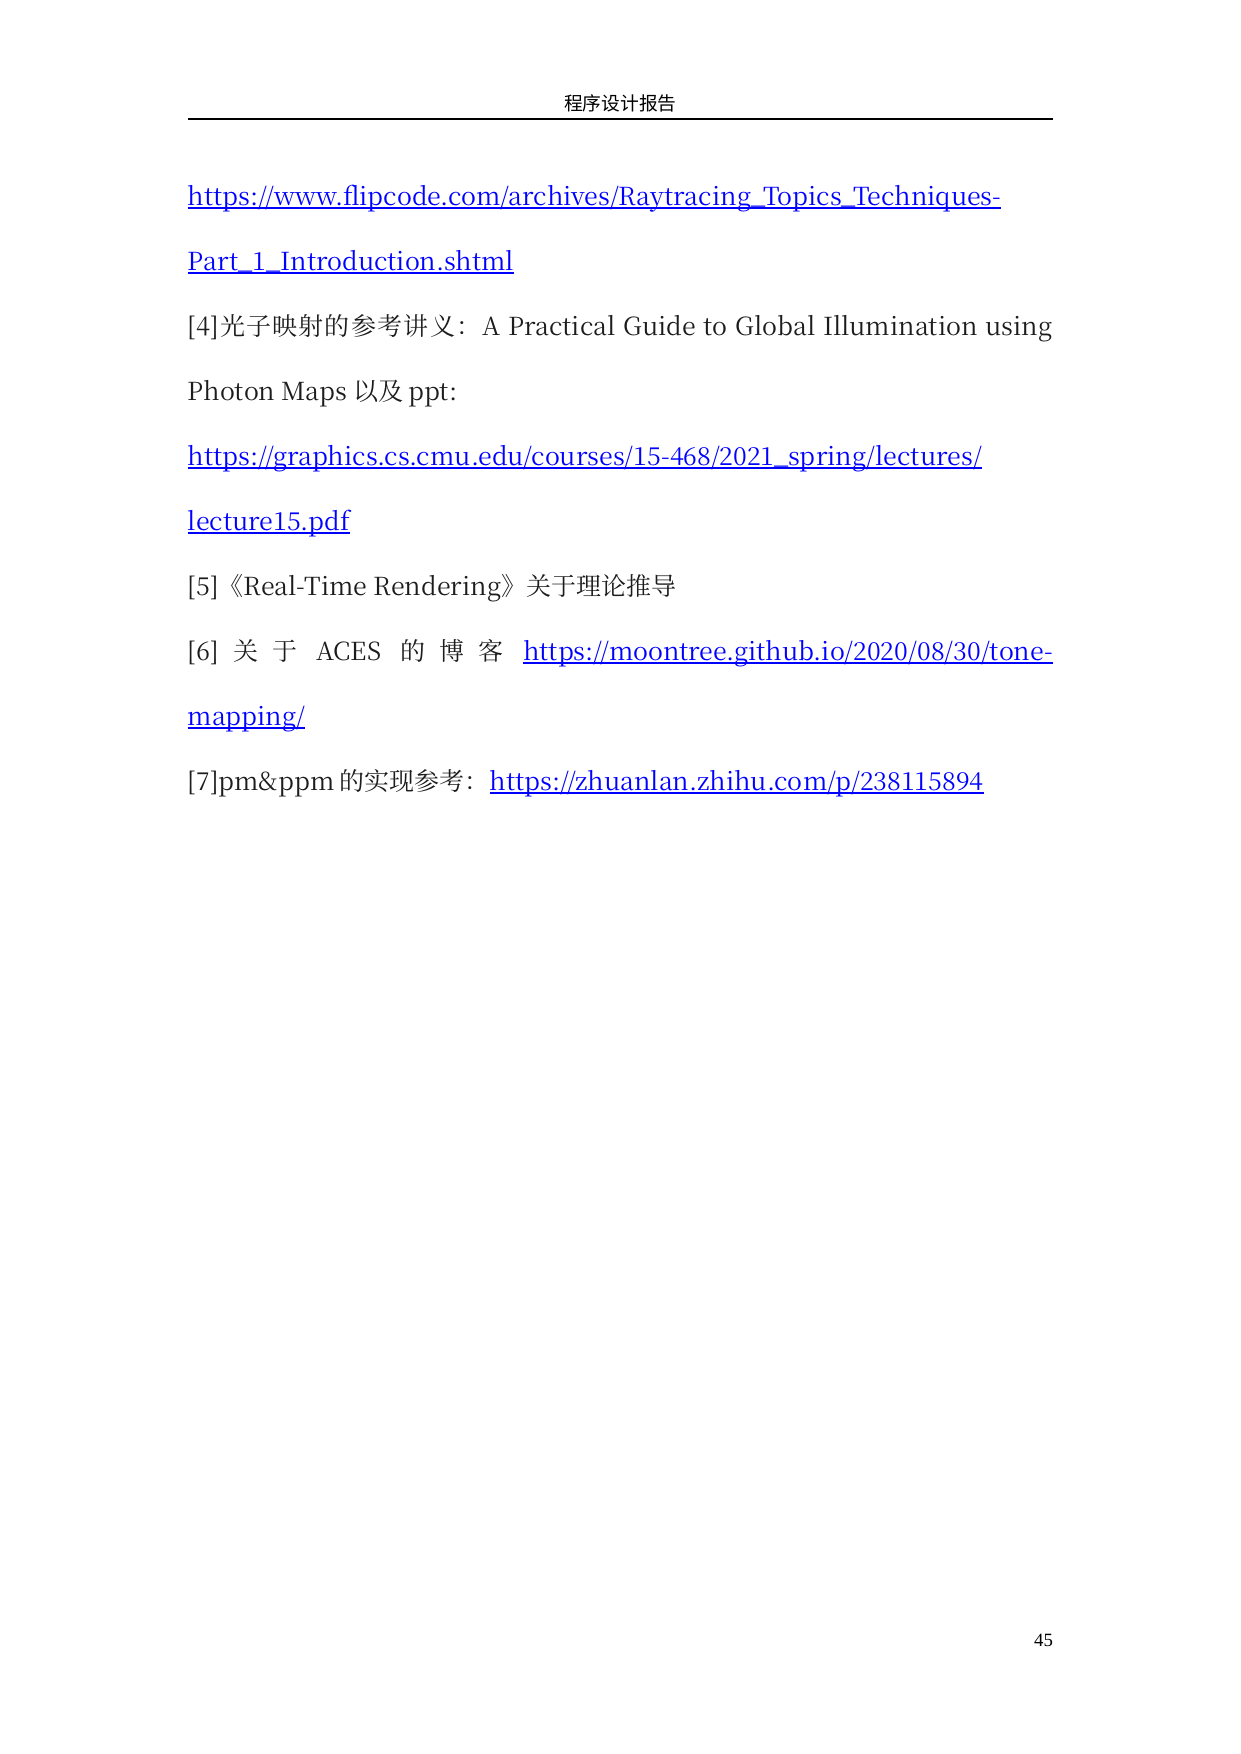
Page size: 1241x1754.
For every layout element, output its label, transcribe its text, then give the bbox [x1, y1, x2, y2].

text [6]关于ACES的博客https://moontree.github.io/2020/08/30/tone-mapping/ [187, 617, 1053, 747]
text https://www.flipcode.com/archives/Raytracing_Topics_Techniques-Part_1_Introduction.shtml [187, 162, 1053, 292]
text https://graphics.cs.cmu.edu/courses/15-468/2021_spring/lectures/lecture15.pdf [187, 422, 1053, 552]
text [7]pm&ppm的实现参考：https://zhuanlan.zhihu.com/p/238115894 [187, 747, 1053, 812]
text [4]光子映射的参考讲义：A Practical Guide to Global Illumination using Photon Maps 以及ppt: [187, 292, 1053, 422]
text [5]《Real-Time Rendering》关于理论推导 [187, 552, 1053, 617]
